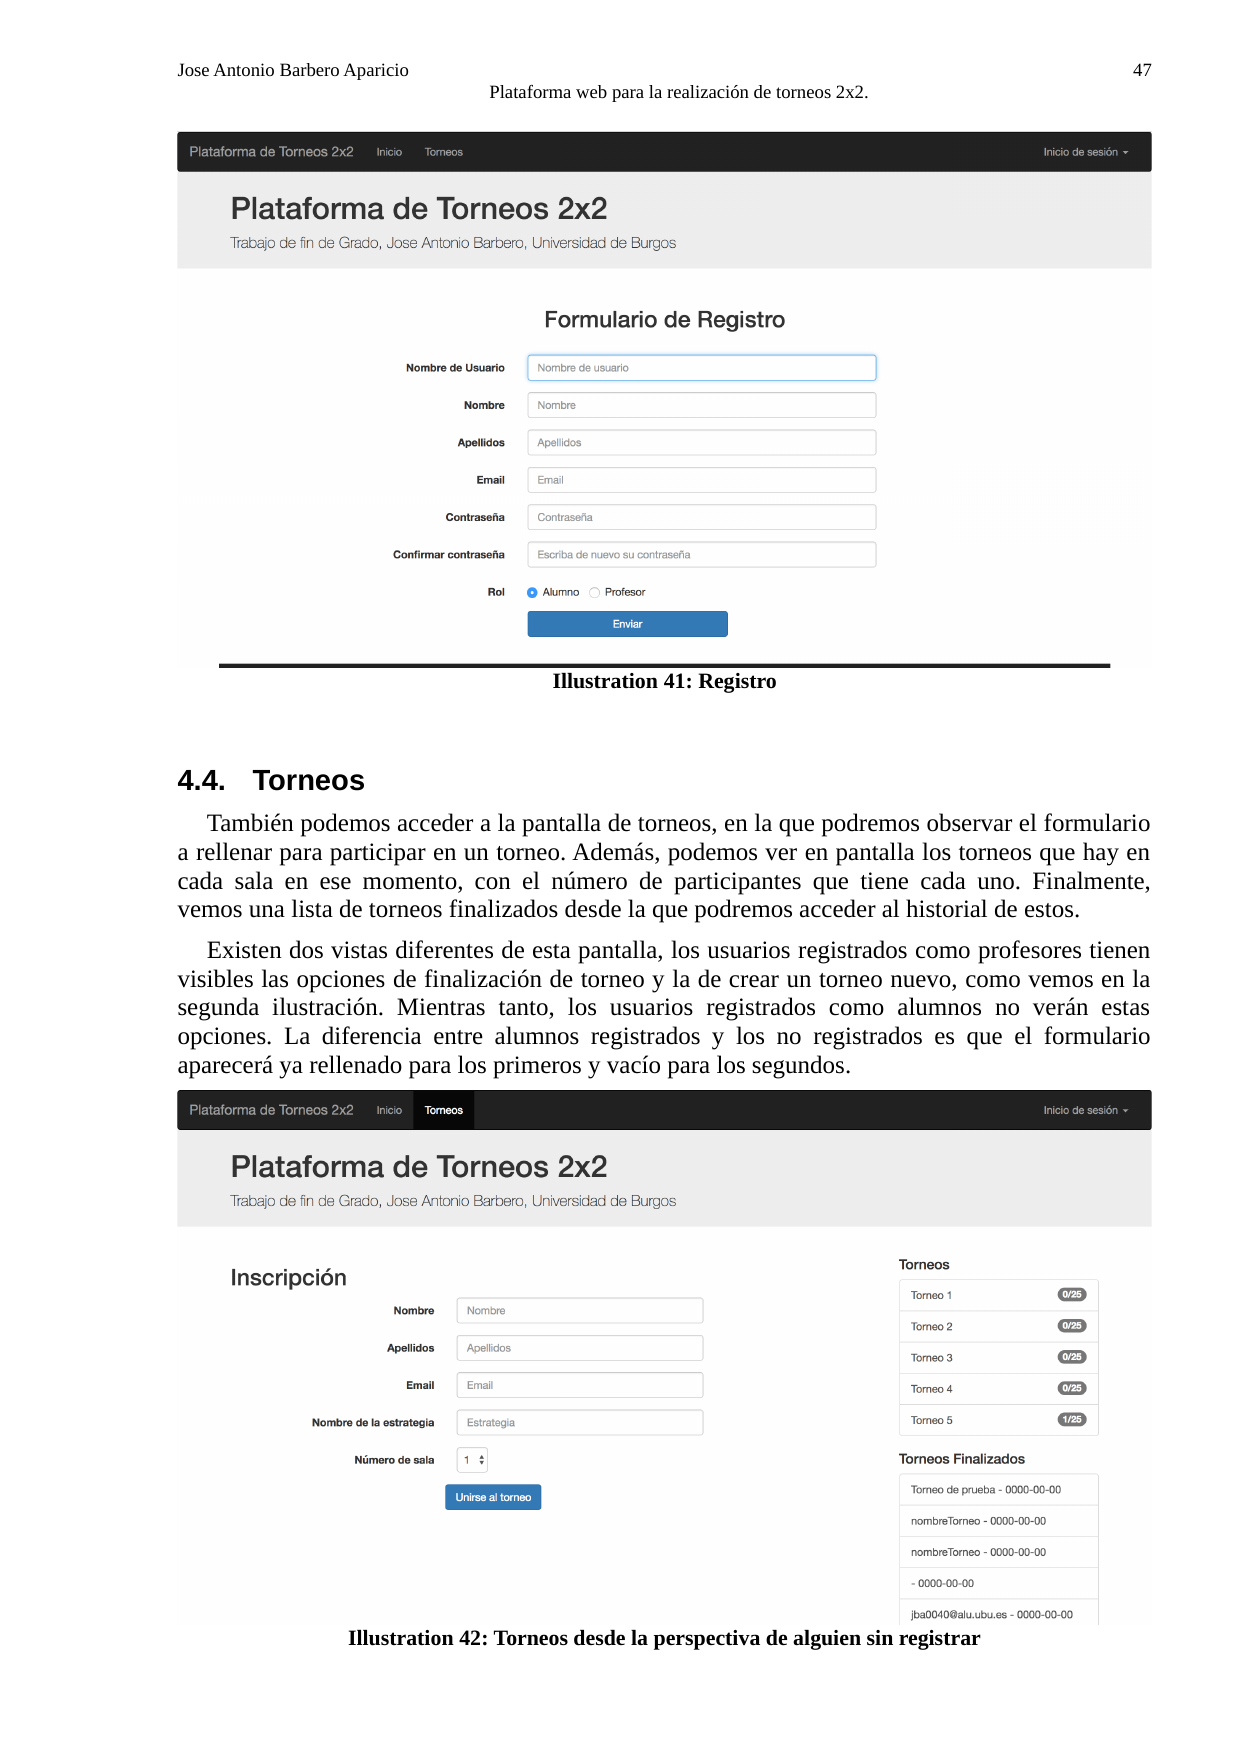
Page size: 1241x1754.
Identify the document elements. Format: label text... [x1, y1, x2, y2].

text Illustration 42: Torneos desde la perspectiva de alguien sin registrar [177, 1625, 1152, 1650]
picture [177, 131, 1152, 668]
text También podemos acceder a la pantalla de torneos, en la que podremos observar el formulario a rellenar para participar en un torneo. Además, podemos ver en pantalla los torneos que hay en cada sala en ese momento, con el número de participantes que tiene cada uno. Finalmente, vemos una lista de torneos finalizados desde la que podremos acceder al historial de estos. [177, 808, 1152, 923]
picture [177, 1090, 1152, 1625]
list Illustration 41: Registro [177, 668, 1152, 693]
subtitle Torneos [177, 763, 1152, 796]
text Existen dos vistas diferentes de esta pantalla, los usuarios registrados como profesores tienen visibles las opciones de finalización de torneo y la de crear un torneo nuevo, como vemos en la segunda ilustración. Mientras tanto, los usuarios registrados como alumnos no verán estas opciones. La diferencia entre alumnos registrados y los no registrados es que el formulario aparecerá ya rellenado para los primeros y vacío para los segundos. [177, 935, 1152, 1079]
